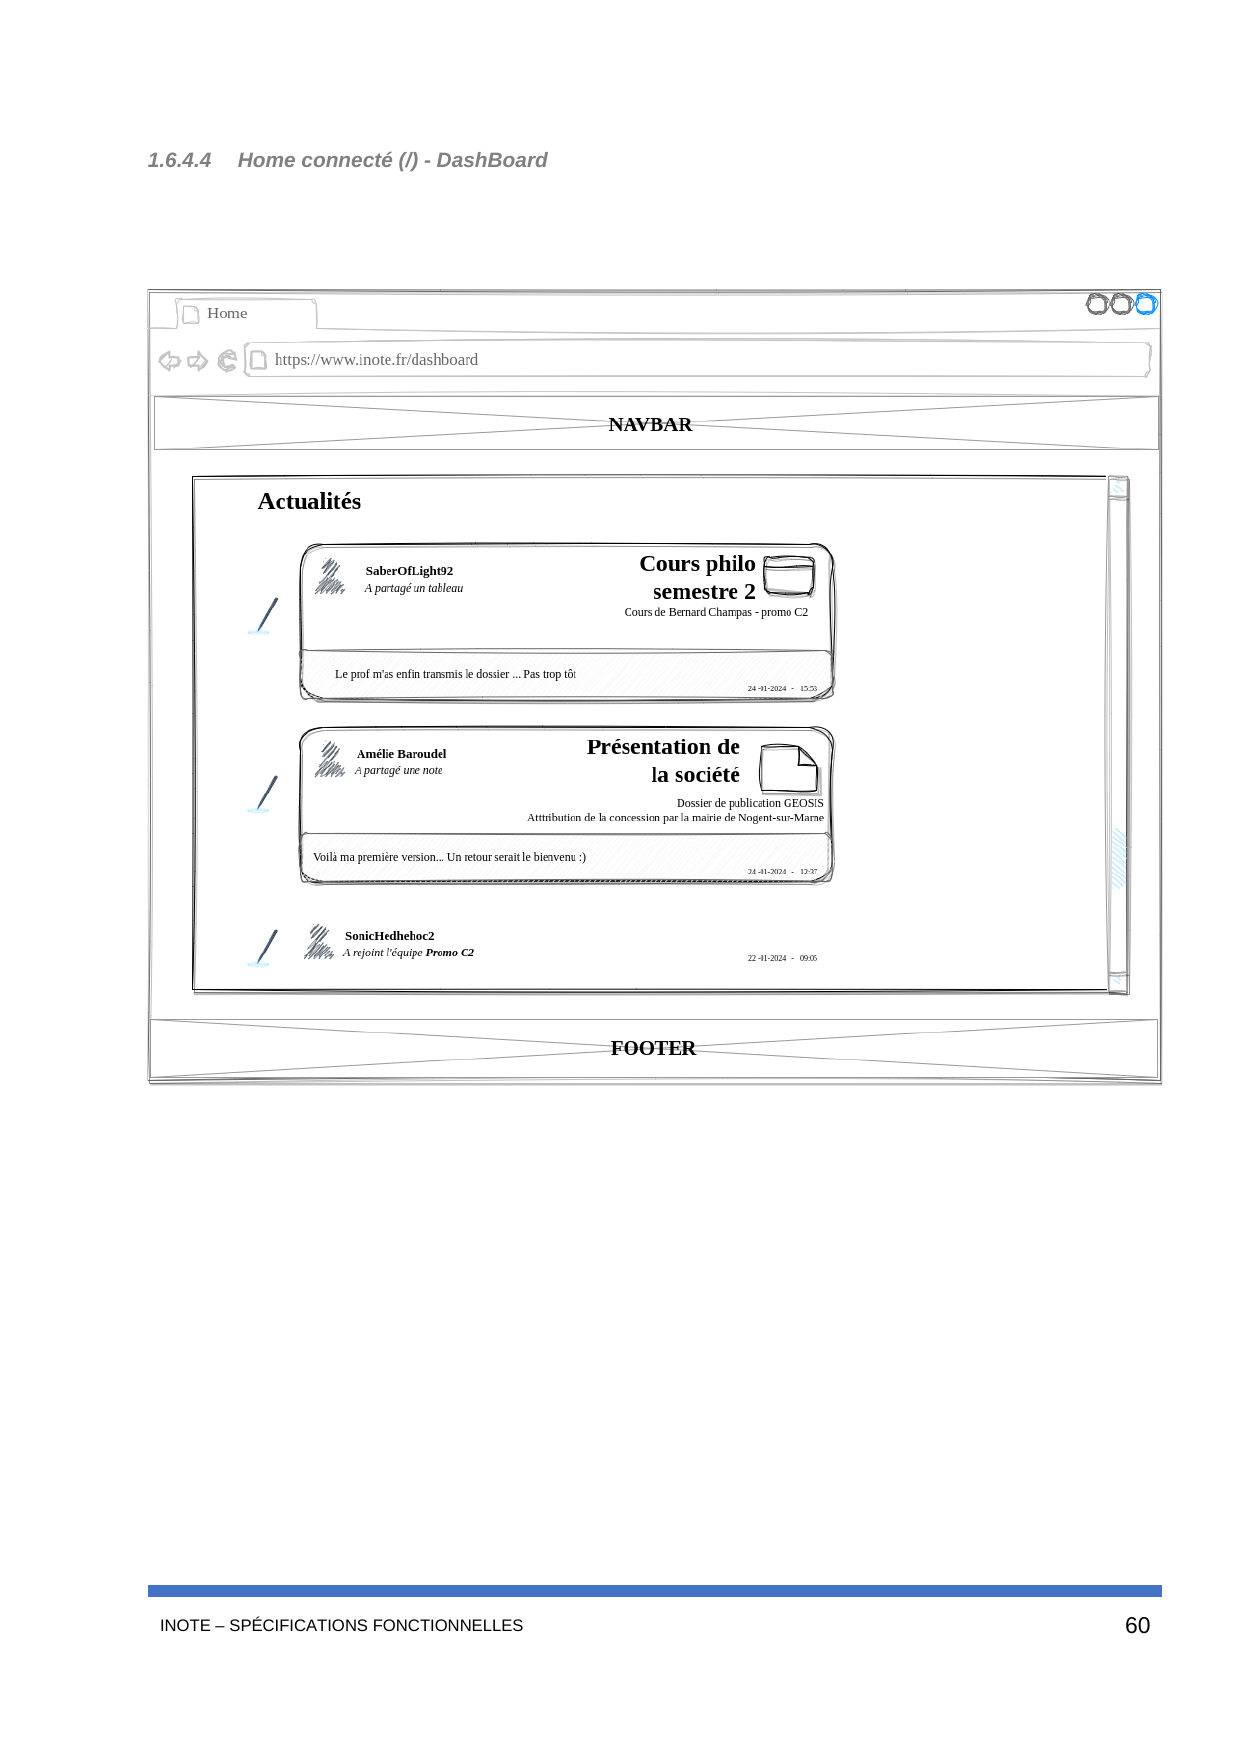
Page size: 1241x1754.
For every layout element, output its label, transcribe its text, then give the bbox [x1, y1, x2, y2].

subtitle Home connecté (/) - DashBoard [148, 148, 1162, 172]
picture [147, 289, 1163, 1086]
